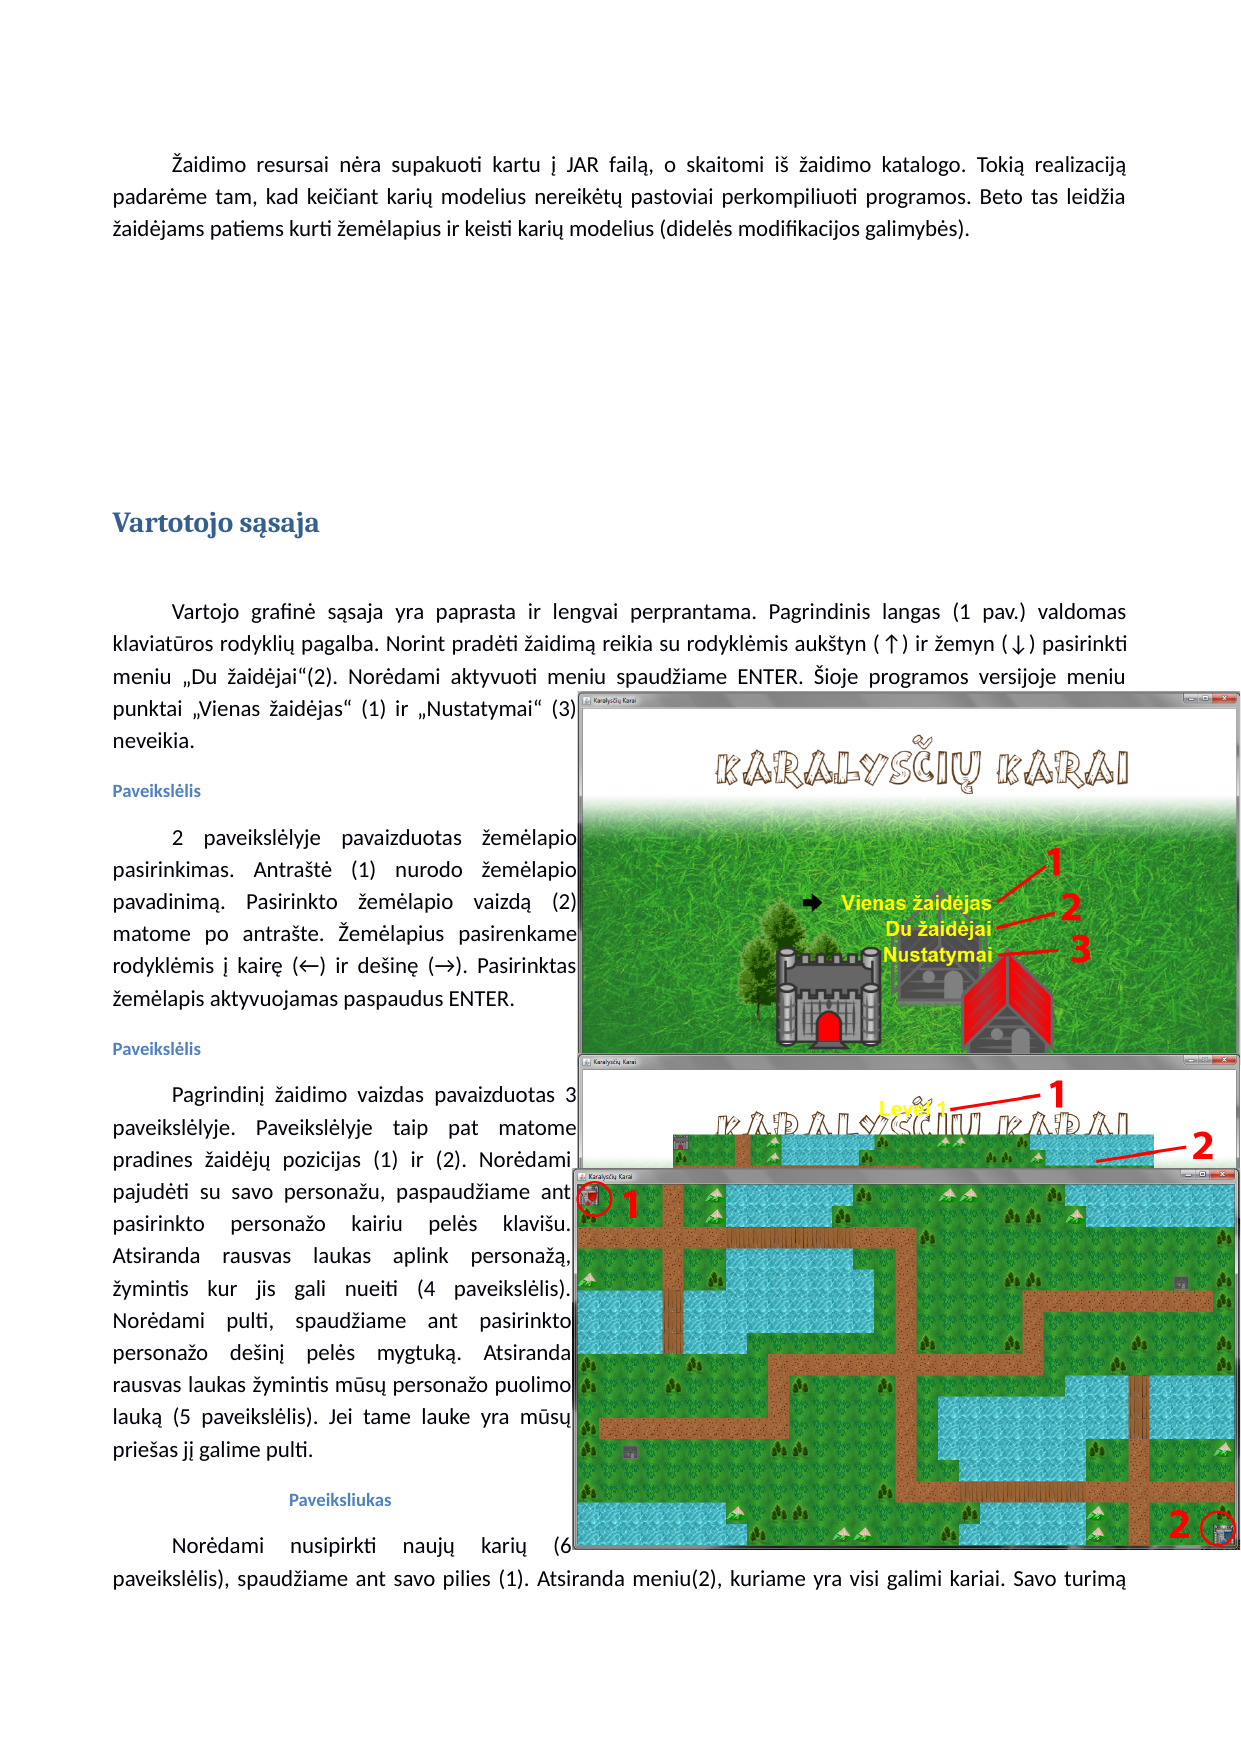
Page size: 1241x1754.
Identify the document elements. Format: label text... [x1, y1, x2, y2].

text 2 paveikslėlyje pavaizduotas žemėlapio pasirinkimas. Antraštė (1) nurodo žemėlapio pavadinimą. Pasirinkto žemėlapio vaizdą (2) matome po antrašte. Žemėlapius pasirenkame rodyklėmis į kairę (←) ir dešinę (→). Pasirinktas žemėlapis aktyvuojamas paspaudus ENTER. [112, 823, 577, 1012]
text Paveiksliukas [112, 1488, 572, 1511]
picture [572, 691, 1241, 1550]
text Paveikslėlis [112, 779, 577, 802]
subtitle Vartotojo sąsaja [112, 506, 1128, 539]
text Vartojo grafinė sąsaja yra paprasta ir lengvai perprantama. Pagrindinis langas (1 pav.) valdomas klaviatūros rodyklių pagalba. Norint pradėti žaidimą reikia su rodyklėmis aukštyn (↑) ir žemyn (↓) pasirinkti meniu „Du žaidėjai“(2). Norėdami aktyvuoti meniu spaudžiame ENTER. Šioje programos versijoje meniu punktai „Vienas žaidėjas“ (1) ir „Nustatymai“ (3) neveikia. [112, 597, 1128, 754]
text Pagrindinį žaidimo vaizdas pavaizduotas 3 paveikslėlyje. Paveikslėlyje taip pat matome pradines žaidėjų pozicijas (1) ir (2). Norėdami pajudėti su savo personažu, paspaudžiame ant pasirinkto personažo kairiu pelės klavišu. Atsiranda rausvas laukas aplink personažą, žymintis kur jis gali nueiti (4 paveikslėlis). Norėdami pulti, spaudžiame ant pasirinkto personažo dešinį pelės mygtuką. Atsiranda rausvas laukas žymintis mūsų personažo puolimo lauką (5 paveikslėlis). Jei tame lauke yra mūsų priešas jį galime pulti. [112, 1081, 577, 1463]
text Paveikslėlis [112, 1037, 577, 1060]
text Žaidimo resursai nėra supakuoti kartu į JAR failą, o skaitomi iš žaidimo katalogo. Tokią realizaciją padarėme tam, kad keičiant karių modelius nereikėtų pastoviai perkompiliuoti programos. Beto tas leidžia žaidėjams patiems kurti žemėlapius ir keisti karių modelius (didelės modifikacijos galimybės). [112, 150, 1128, 242]
text Norėdami nusipirkti naujų karių (6 paveikslėlis), spaudžiame ant savo pilies (1). Atsiranda meniu(2), kuriame yra visi galimi kariai. Savo turimą pinigų sumą galime pamatyti dešiniame viršutinime kampe(3). [112, 1531, 1128, 1592]
